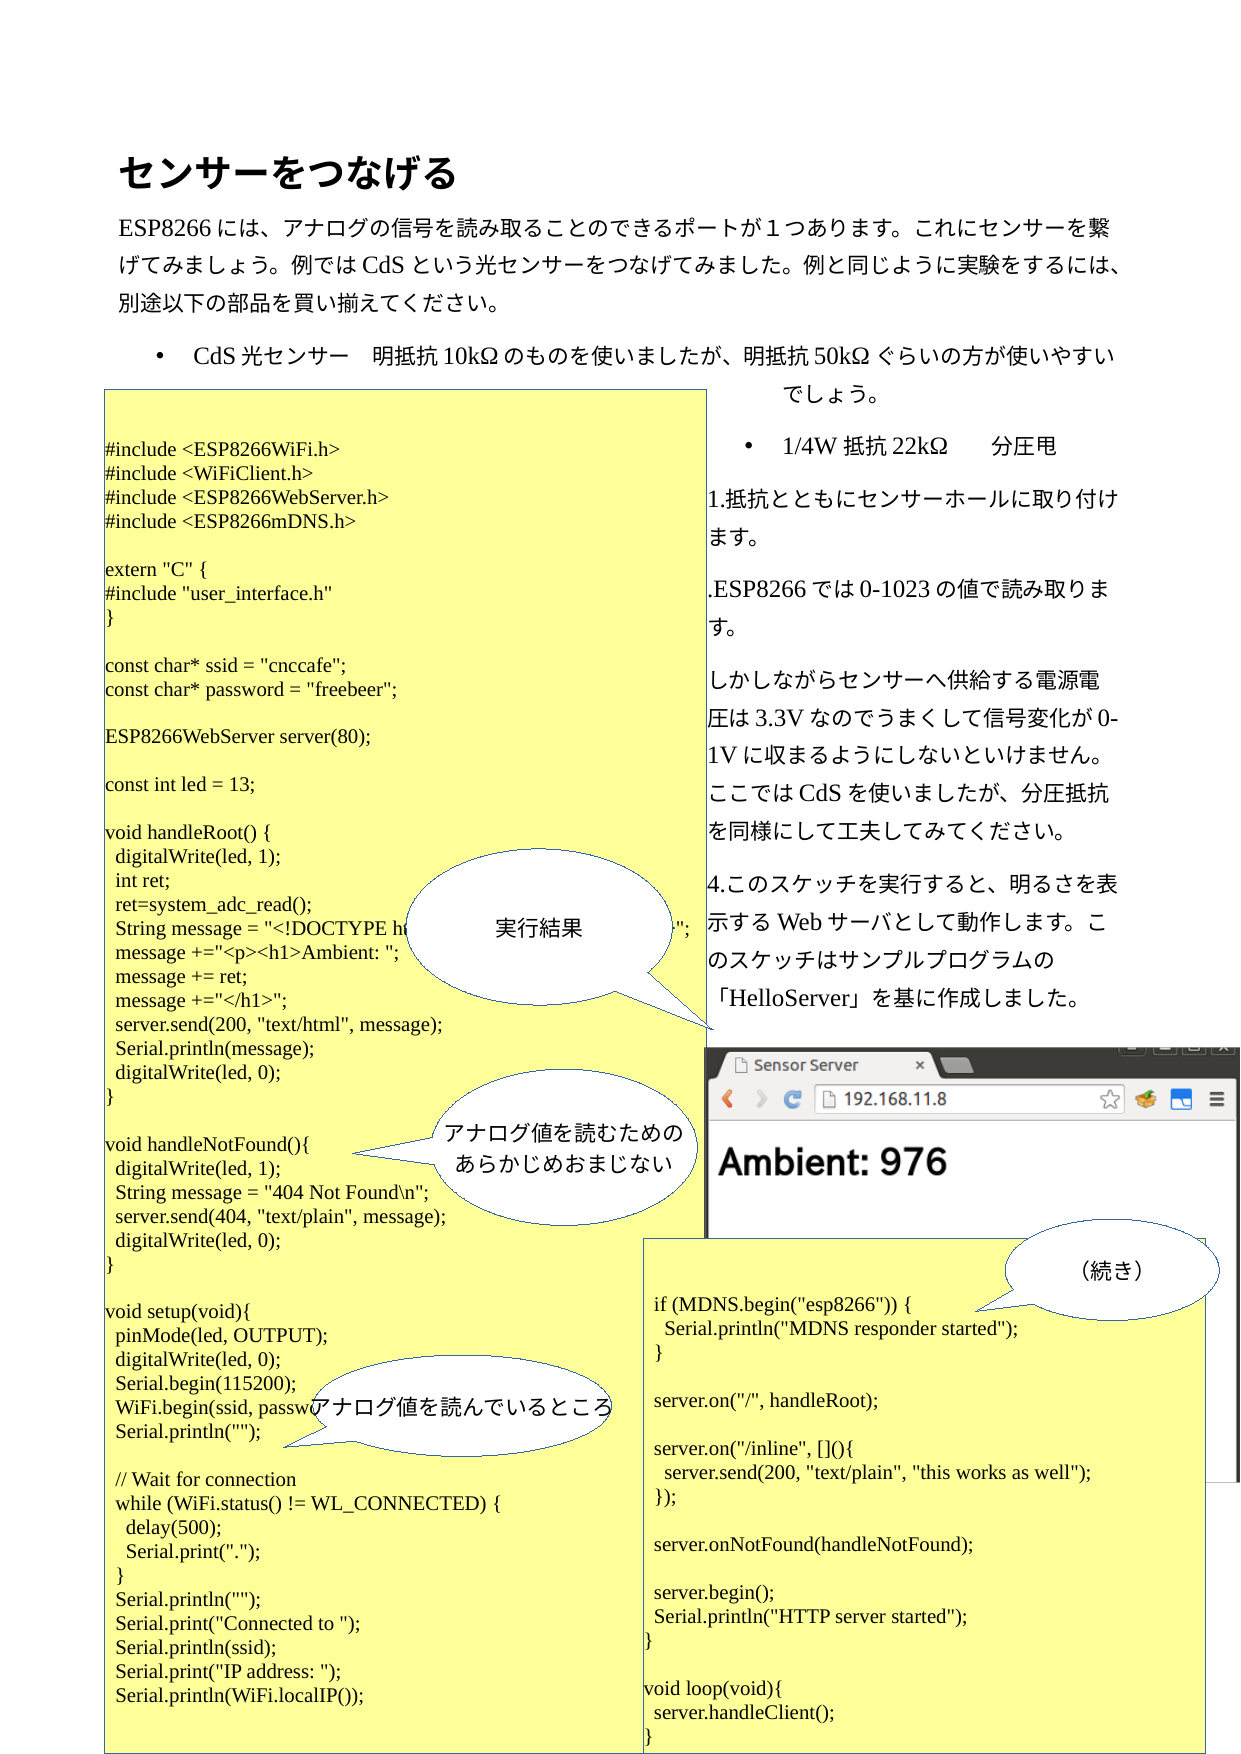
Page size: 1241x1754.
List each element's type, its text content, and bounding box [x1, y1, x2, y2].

picture [704, 1033, 1240, 1497]
subtitle センサーをつなげる [118, 143, 1122, 198]
list CdS光センサー 明抵抗10kΩのものを使いましたが、明抵抗50kΩぐらいの方が使いやすいでしょう。 [156, 339, 1122, 408]
text .ESP8266では0-1023の値で読み取ります。 [707, 572, 1122, 642]
list 1/4W 抵抗 22kΩ 分圧甩 [707, 429, 1122, 461]
text 4.このスケッチを実行すると、明るさを表示するWebサーバとして動作します。このスケッチはサンプルプログラムの「HelloServer」を基に作成しました。 [707, 867, 1122, 1012]
text 1.抵抗とともにセンサーホールに取り付けます。 [707, 482, 1122, 551]
text しかしながらセンサーへ供給する電源電圧は3.3Vなのでうまくして信号変化が0-1Vに収まるようにしないといけません。ここではCdSを使いましたが、分圧抵抗を同様にして工夫してみてください。 [707, 663, 1122, 846]
text ESP8266には、アナログの信号を読み取ることのできるポートが１つあります。これにセンサーを繋げてみましょう。例ではCdSという光センサーをつなげてみました。例と同じように実験をするには、別途以下の部品を買い揃えてください。 [118, 211, 1122, 318]
